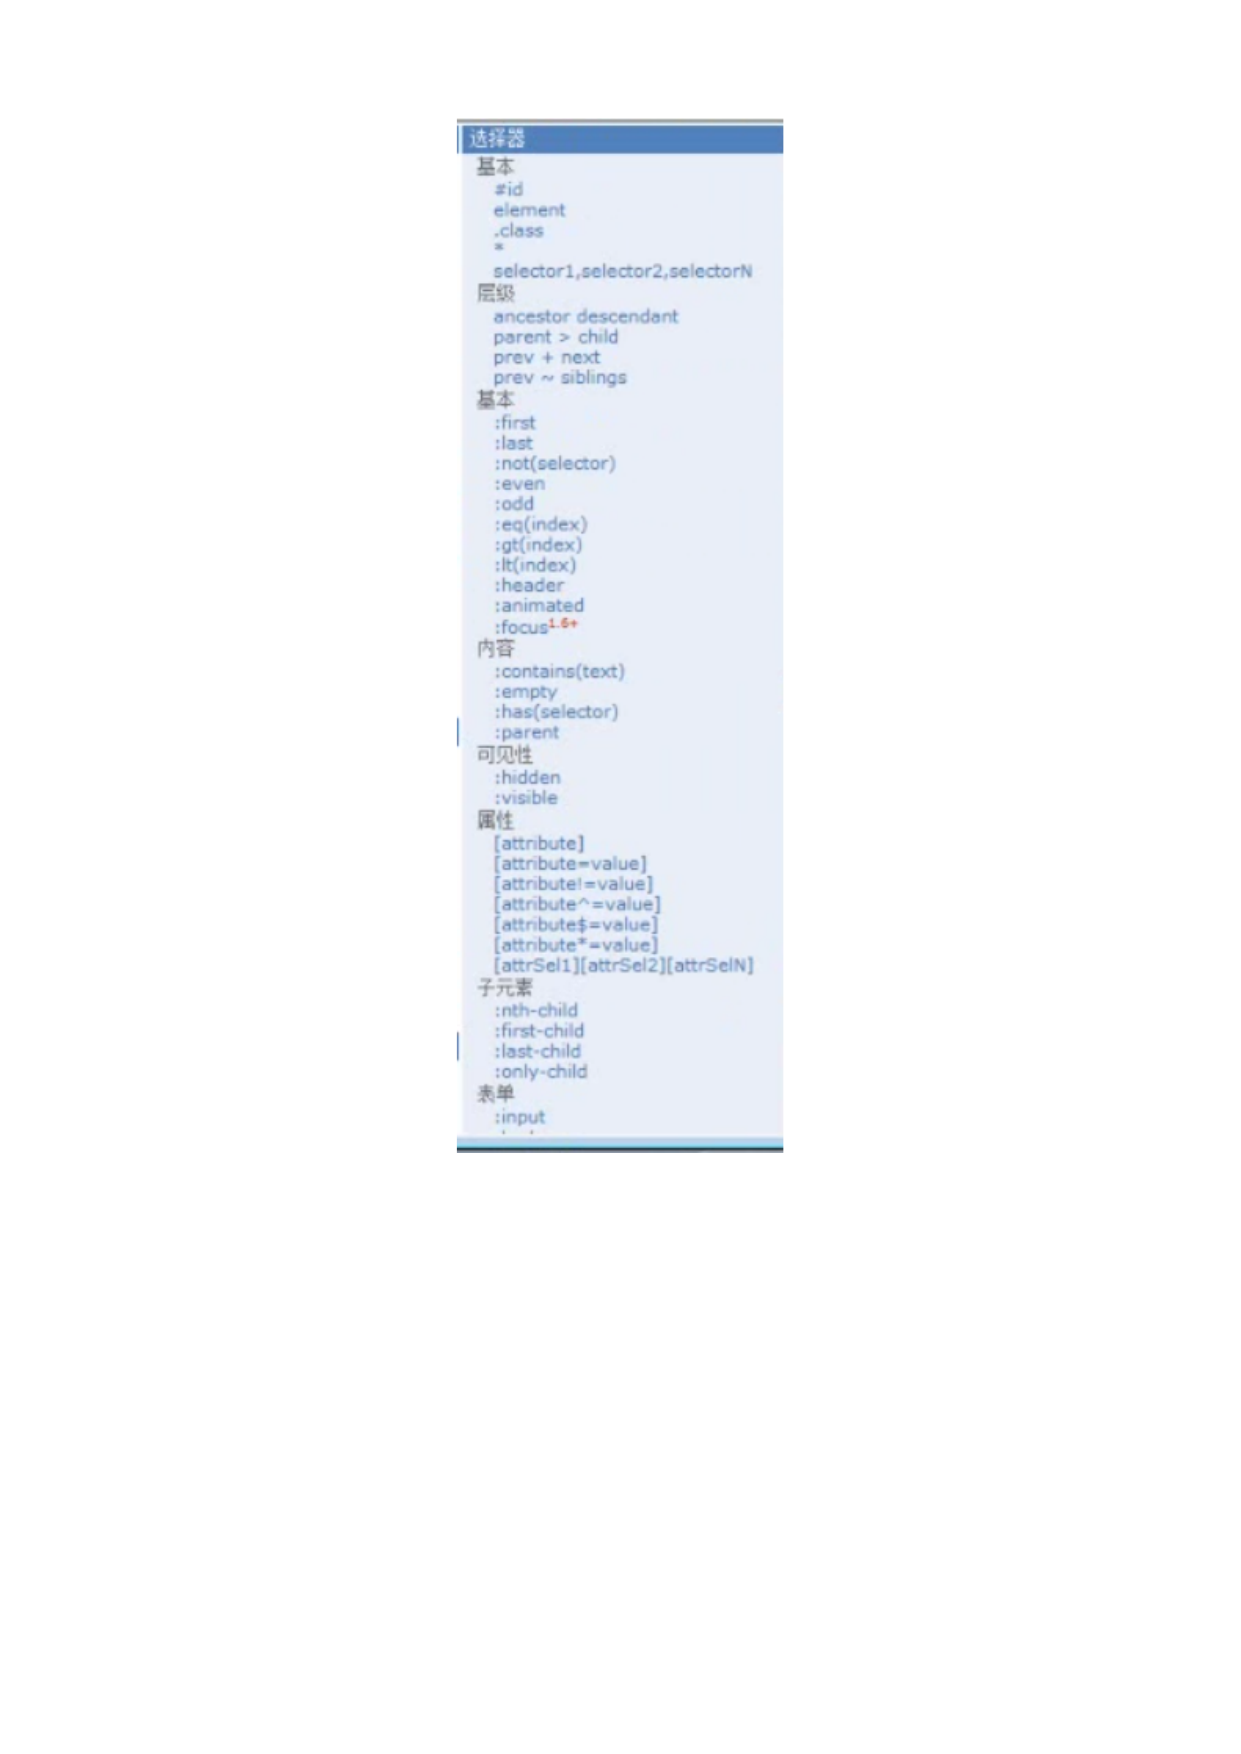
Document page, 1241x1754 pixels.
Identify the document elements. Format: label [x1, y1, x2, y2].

picture [456, 118, 784, 1153]
